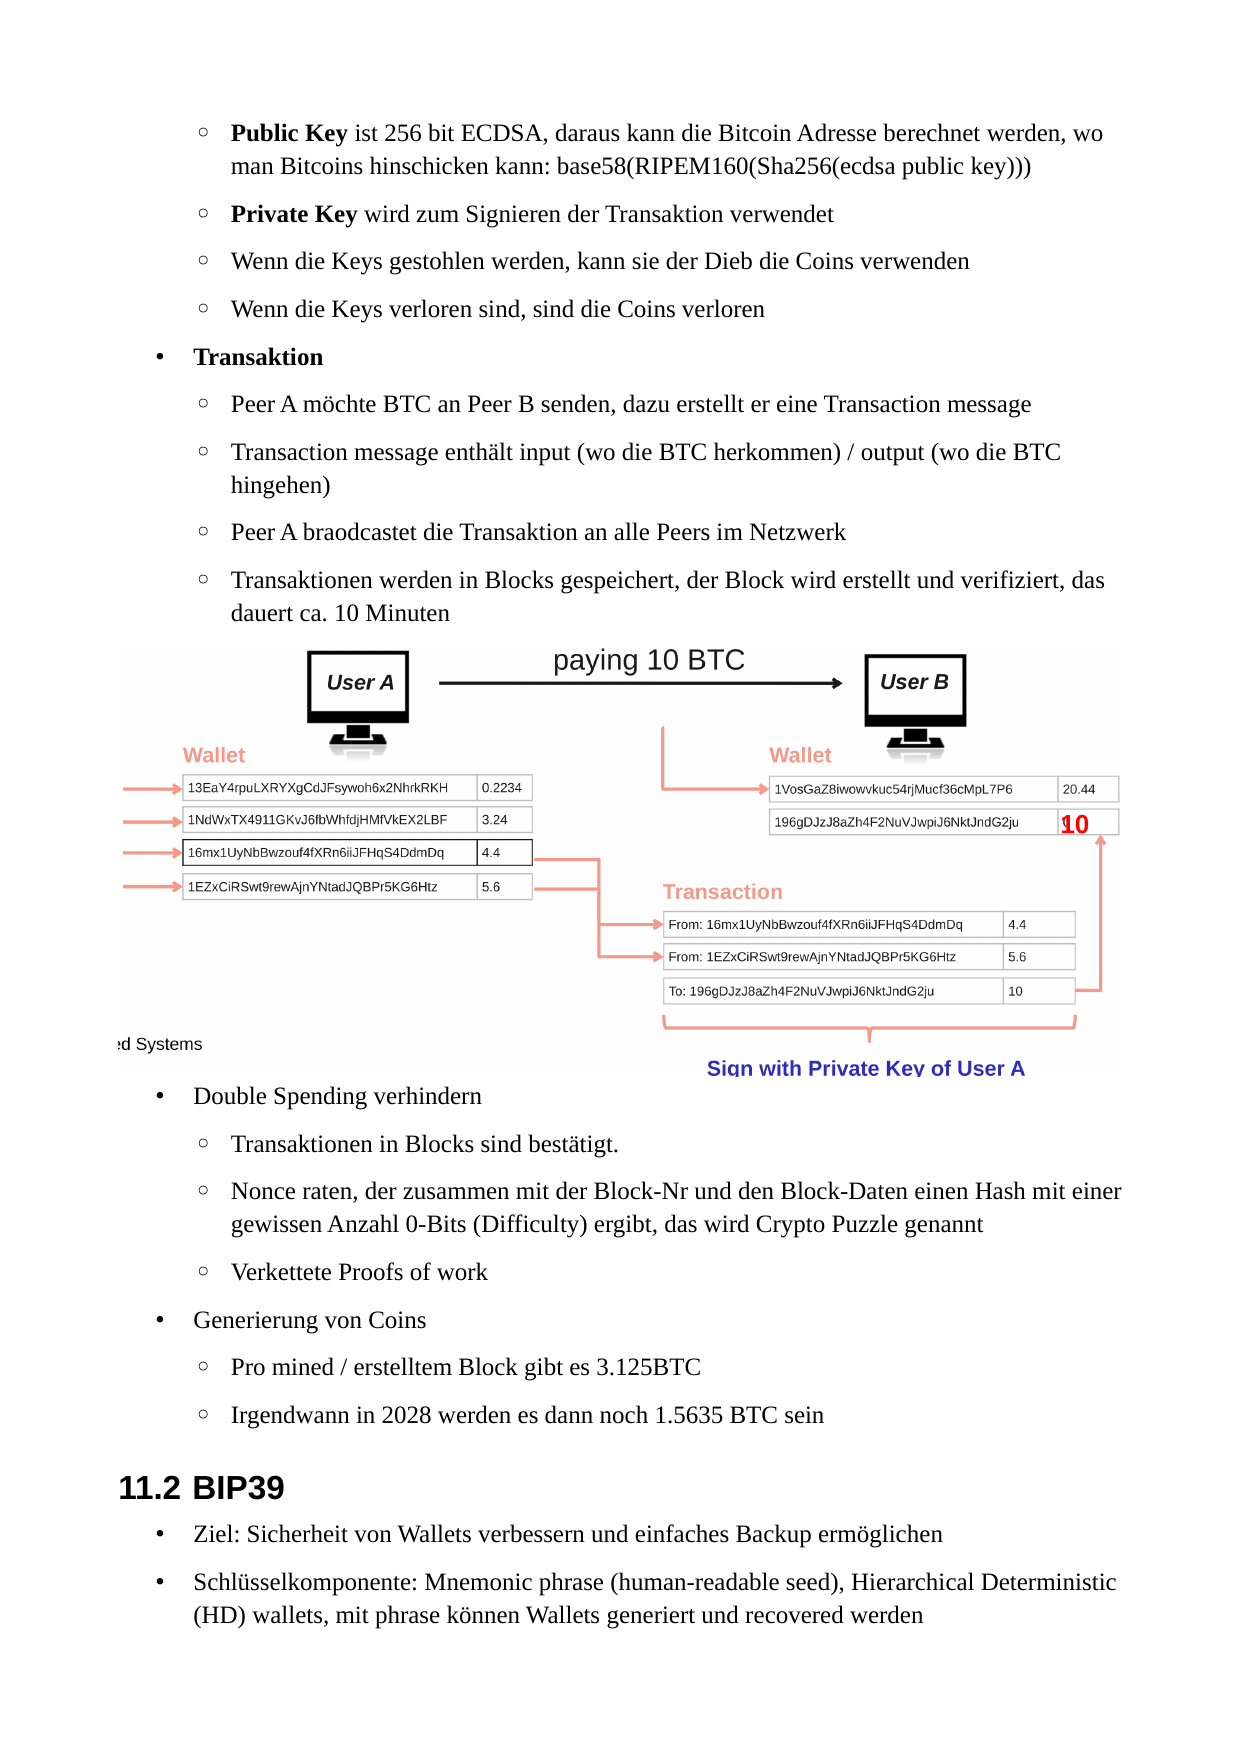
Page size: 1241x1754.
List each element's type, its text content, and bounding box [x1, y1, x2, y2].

list Nonce raten, der zusammen mit der Block-Nr und den Block-Daten einen Hash mit einer gewissen Anzahl 0-Bits (Difficulty) ergibt, das wird Crypto Puzzle genannt [193, 1176, 1122, 1238]
list Double Spending verhindern [156, 1077, 1122, 1110]
list Schlüsselkomponente: Mnemonic phrase (human-readable seed), Hierarchical Deterministic (HD) wallets, mit phrase können Wallets generiert und recovered werden [156, 1567, 1122, 1629]
list Private Key wird zum Signieren der Transaktion verwendet [193, 199, 1122, 227]
list Ziel: Sicherheit von Wallets verbessern und einfaches Backup ermöglichen [156, 1519, 1122, 1548]
list Wenn die Keys gestohlen werden, kann sie der Dieb die Coins verwenden [193, 246, 1122, 275]
picture [118, 645, 1123, 1077]
list Transaction message enthält input (wo die BTC herkommen) / output (wo die BTC hingehen) [193, 437, 1122, 498]
subtitle BIP39 [118, 1468, 1122, 1507]
list Transaktionen werden in Blocks gespeichert, der Block wird erstellt und verifiziert, das dauert ca. 10 Minuten [193, 565, 1122, 627]
list Public Key ist 256 bit ECDSA, daraus kann die Bitcoin Adresse berechnet werden, wo man Bitcoins hinschicken kann: base58(RIPEM160(Sha256(ecdsa public key))) [193, 118, 1122, 180]
list Peer A möchte BTC an Peer B senden, dazu erstellt er eine Transaction message [193, 389, 1122, 418]
list Transaktion [156, 342, 1122, 370]
list Irgendwann in 2028 werden es dann noch 1.5635 BTC sein [193, 1400, 1122, 1429]
list Peer A braodcastet die Transaktion an alle Peers im Netzwerk [193, 517, 1122, 546]
list Transaktionen in Blocks sind bestätigt. [193, 1129, 1122, 1158]
list Verkettete Proofs of work [193, 1257, 1122, 1286]
list Generierung von Coins [156, 1305, 1122, 1333]
list Pro mined / erstelltem Block gibt es 3.125BTC [193, 1352, 1122, 1381]
list Wenn die Keys verloren sind, sind die Coins verloren [193, 294, 1122, 323]
